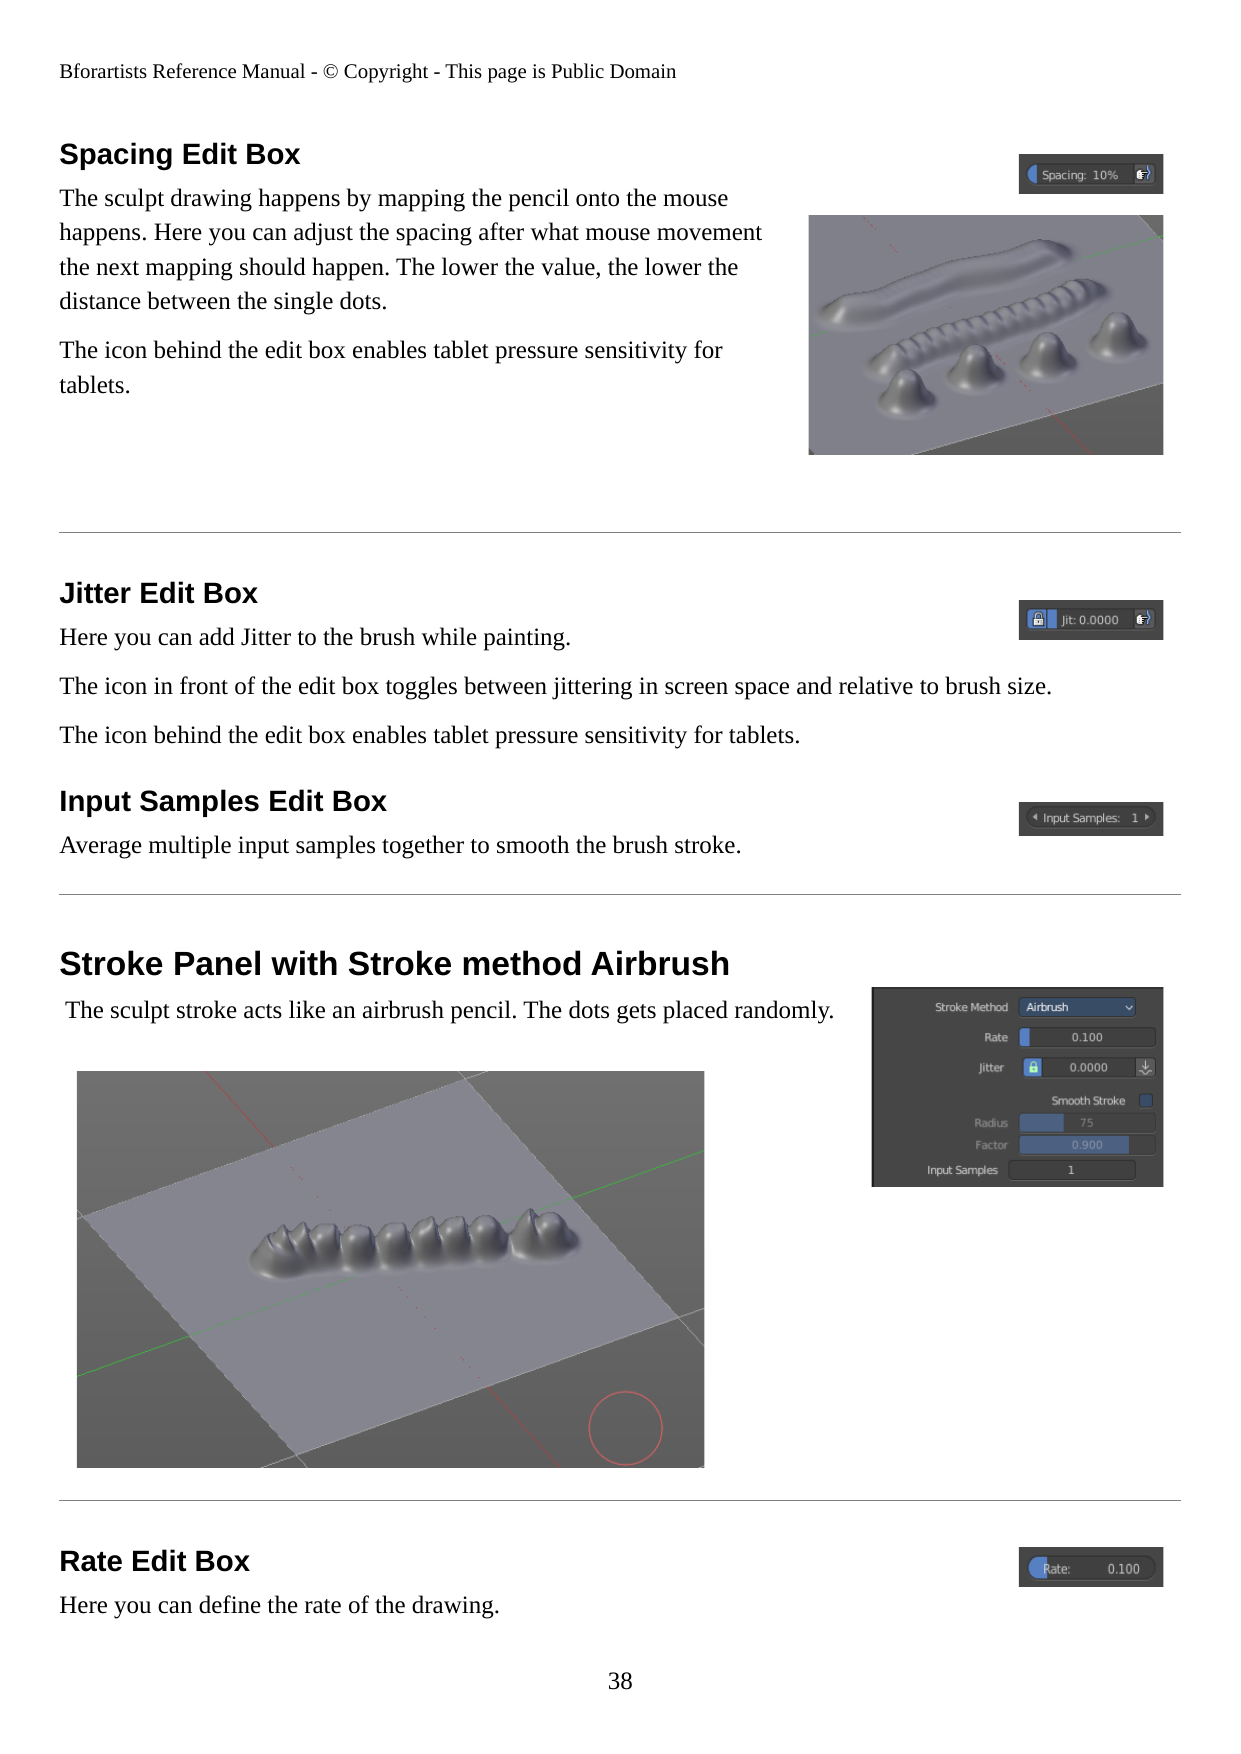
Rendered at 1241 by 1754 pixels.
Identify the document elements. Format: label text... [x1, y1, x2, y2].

text The icon behind the edit box enables tablet pressure sensitivity for tablets. [59, 720, 1181, 749]
text The sculpt drawing happens by mapping the pencil onto the mouse happens. Here you can adjust the spacing after what mouse movement the next mapping should happen. The lower the value, the lower the distance between the single dots. [59, 183, 1181, 315]
picture [871, 987, 1164, 1187]
subtitle Input Samples Edit Box [59, 784, 1181, 818]
text The sculpt stroke acts like an airbrush pencil. The dots gets placed randomly. [59, 995, 871, 1024]
subtitle Rate Edit Box [59, 1544, 1181, 1578]
picture [76, 1071, 705, 1468]
subtitle Jitter Edit Box [59, 576, 1181, 609]
subtitle Spacing Edit Box [59, 137, 1181, 170]
picture [1018, 600, 1164, 640]
text The icon in front of the edit box toggles between jittering in screen space and relative to brush size. [59, 671, 1181, 700]
text Here you can add Jitter to the brush while painting. [59, 622, 1181, 651]
picture [1018, 1547, 1164, 1587]
picture [1018, 154, 1164, 194]
text The icon behind the edit box enables tablet pressure sensitivity for tablets. [59, 335, 808, 399]
text Here you can define the rate of the drawing. [59, 1590, 1181, 1619]
text Average multiple input samples together to smooth the brush stroke. [59, 830, 1181, 859]
picture [1018, 802, 1164, 836]
picture [808, 215, 1164, 455]
subtitle Stroke Panel with Stroke method Airbrush [59, 944, 1181, 983]
